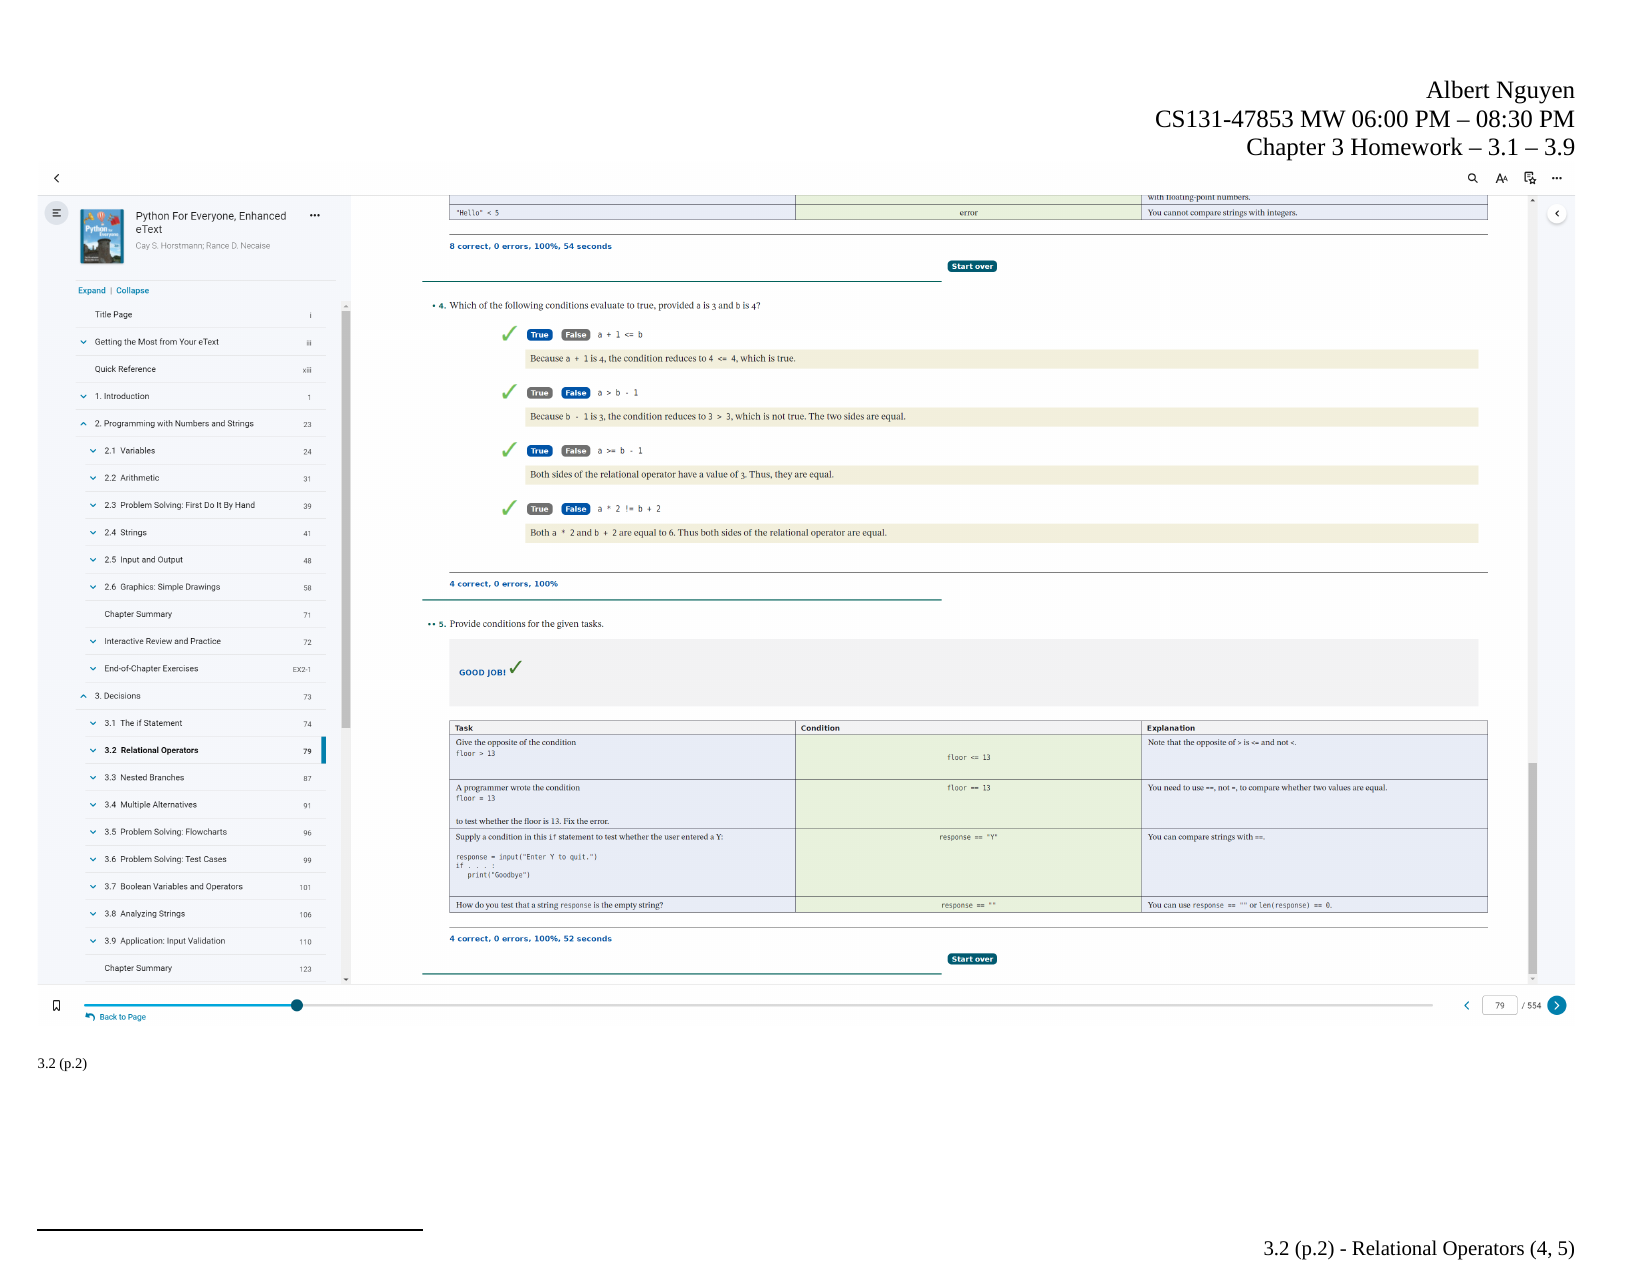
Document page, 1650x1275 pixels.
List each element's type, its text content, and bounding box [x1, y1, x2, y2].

picture [37, 161, 1575, 1026]
text - Relational Operators (4, 5) [37, 1236, 1575, 1260]
